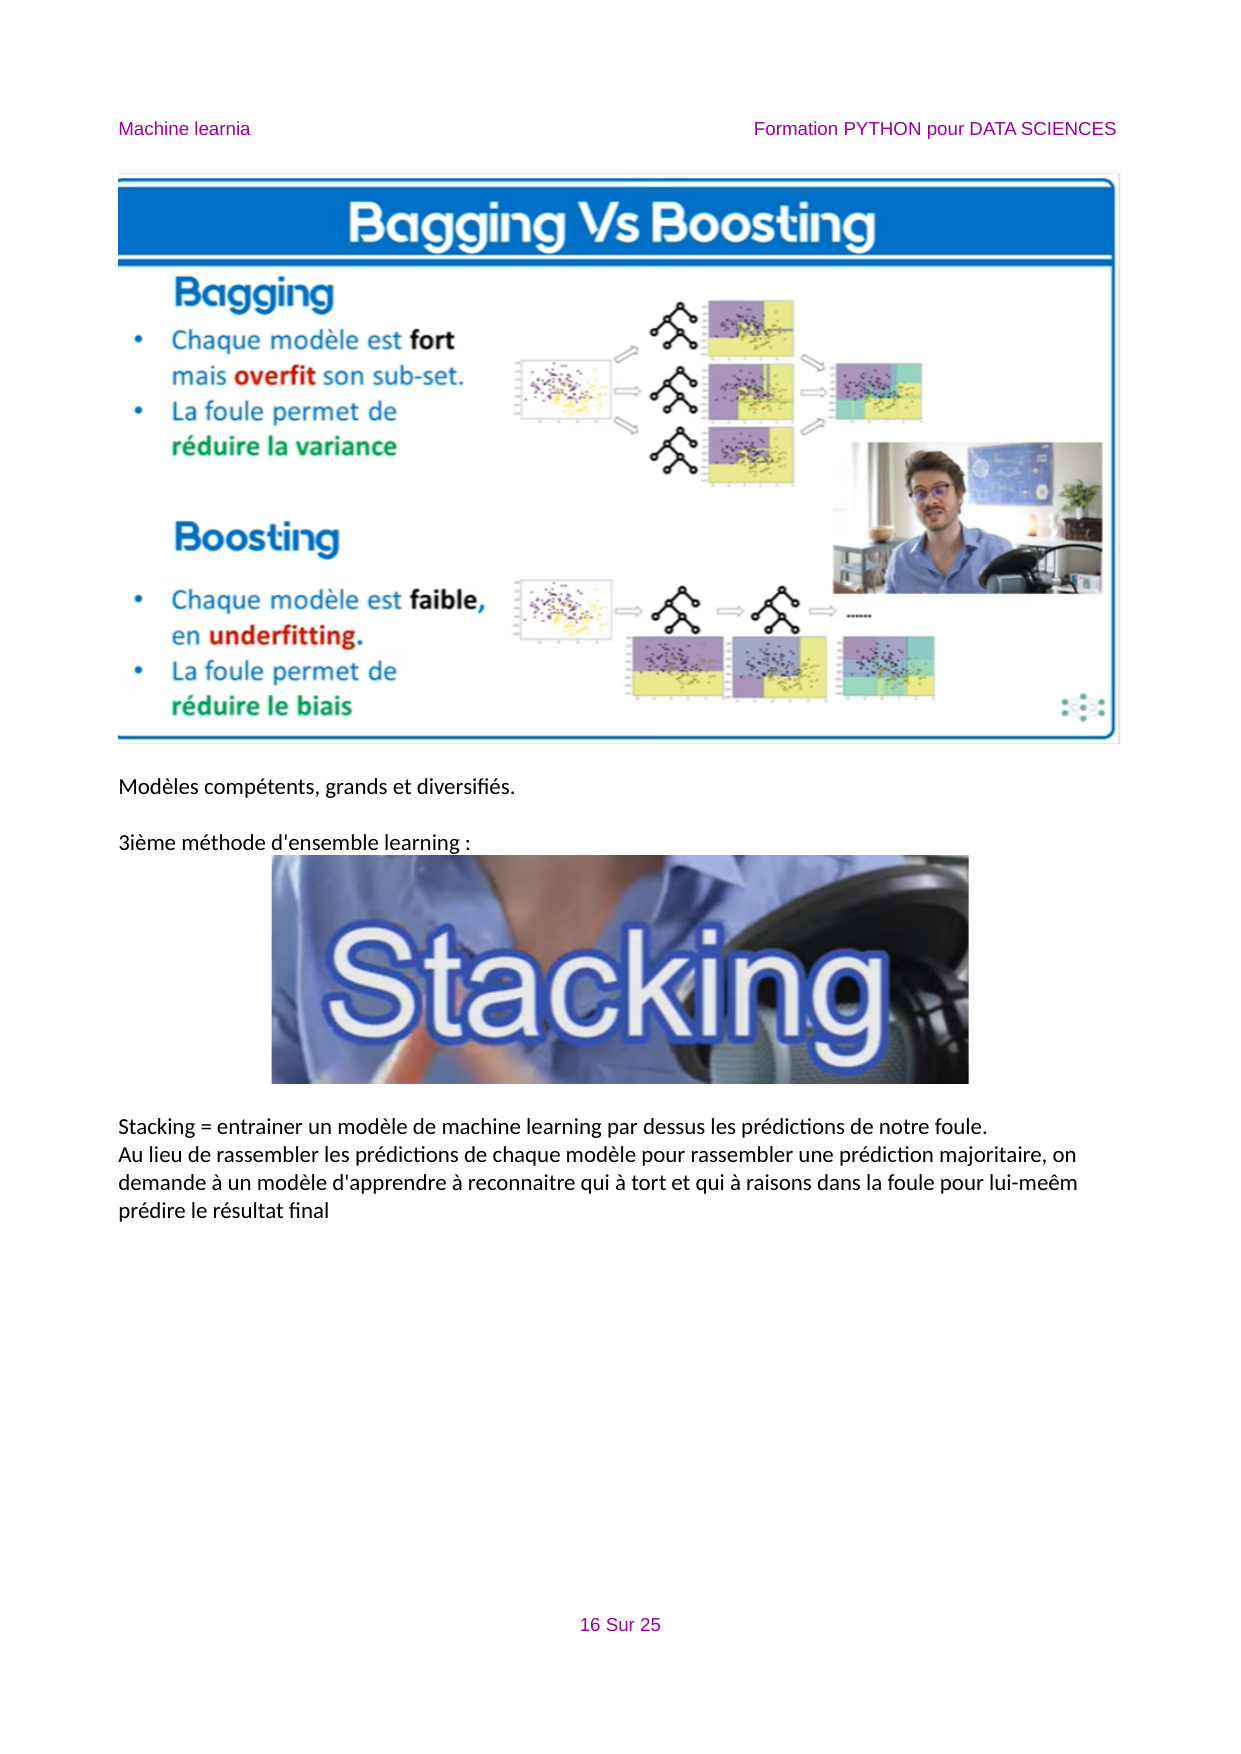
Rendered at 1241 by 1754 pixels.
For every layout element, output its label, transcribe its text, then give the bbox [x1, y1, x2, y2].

text 3ième méthode d'ensemble learning : [118, 828, 1122, 856]
text Stacking = entrainer un modèle de machine learning par dessus les prédictions de notre foule. [118, 1112, 1122, 1140]
text Au lieu de rassembler les prédictions de chaque modèle pour rassembler une prédiction majoritaire, on demande à un modèle d'apprendre à reconnaitre qui à tort et qui à raisons dans la foule pour lui-meêm prédire le résultat final [118, 1140, 1122, 1224]
picture [271, 855, 969, 1084]
text Modèles compétents, grands et diversifiés. [118, 772, 1122, 828]
picture [118, 169, 1122, 744]
